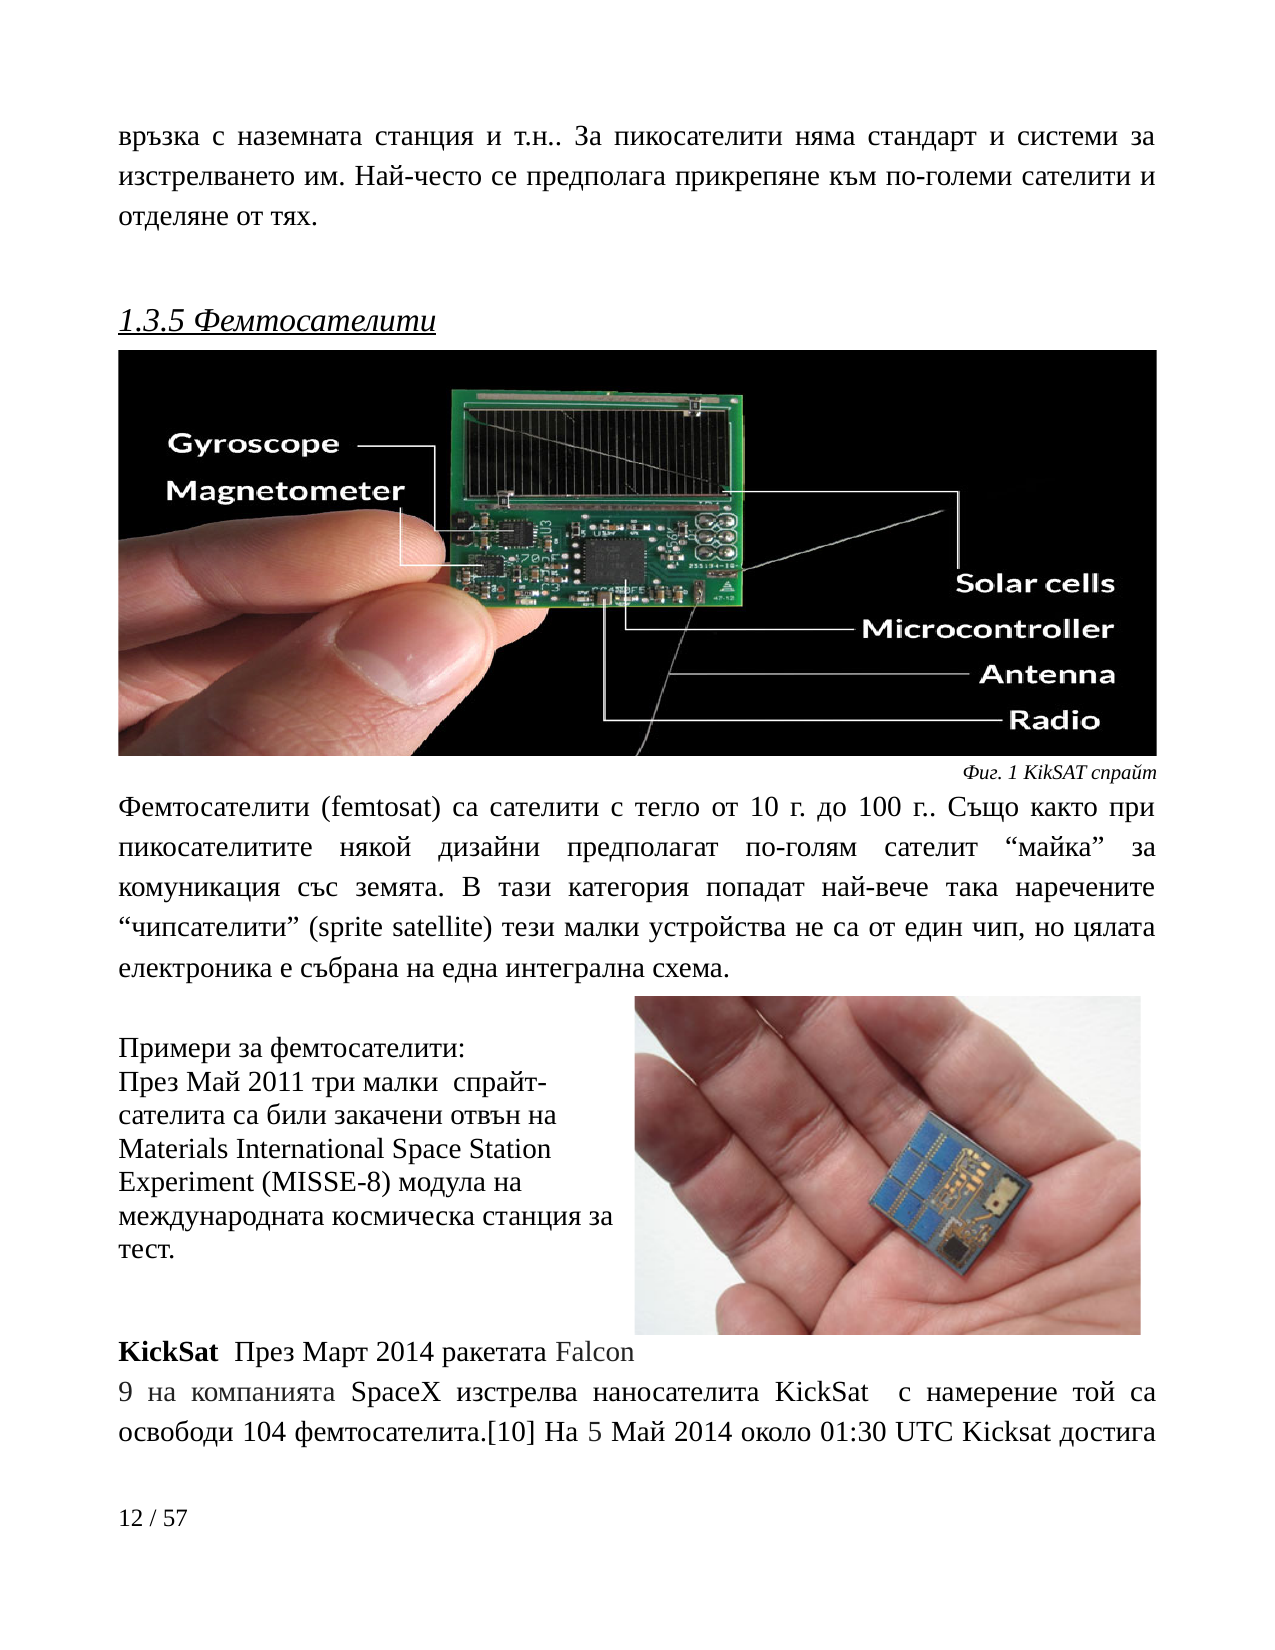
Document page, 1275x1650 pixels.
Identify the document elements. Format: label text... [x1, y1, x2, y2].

text [1141, 1030, 1157, 1064]
picture [118, 350, 1157, 756]
text Фемтосателити (femtosat) са сателити с тегло от 10 г. до 100 г.. Също както при пикосателитите някой дизайни предполагат по-голям сателит “майка” за комуникация със земята. В тази категория попадат най-вече така наречените “чипсателити” (sprite satellite) тези малки устройства не са от един чип, но цялата електроника е събрана на една интегрална схема. [118, 789, 1157, 983]
text Примери за фемтосателити: [118, 1030, 634, 1064]
subtitle 1.3.5 Фемтосателити [118, 300, 1157, 338]
text връзка с наземната станция и т.н.. За пикосателити няма стандарт и системи за изстрелването им. Най-често се предполага прикрепяне към по-големи сателити и отделяне от тях. [118, 118, 1157, 232]
text KickSat През Март 2014 ракетата Falcon 9 на компанията SpaceX изстрелва наносателита KickSat с намерение той са освободи 104 фемтосателита.[10] На 5 Maй 2014 около 01:30 UTC Kicksat достига [118, 1334, 1157, 1448]
text Фиг. 1 KikSAT спрайт [118, 756, 1157, 784]
picture [634, 996, 1141, 1335]
text През Май 2011 три малки спрайт-сателита са били закачени отвън на Materials International Space Station Experiment (MISSE-8) модула на международната космическа станция за тест. [118, 1064, 634, 1265]
